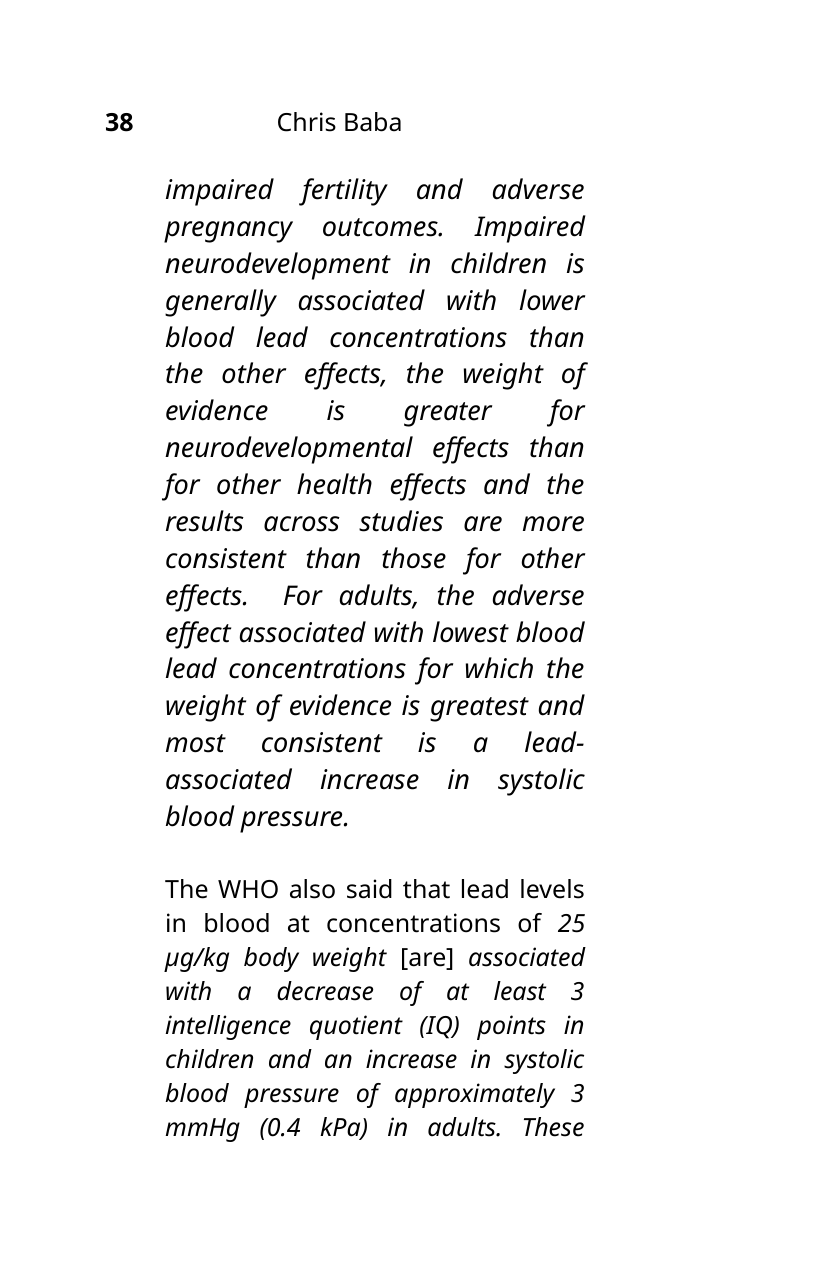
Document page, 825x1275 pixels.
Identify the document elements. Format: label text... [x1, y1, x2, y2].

text The WHO also said that lead levels in blood at concentrations of 25 µg/kg body weight [are] associated with a decrease of at least 3 intelligence quotient (IQ) points in children and an increase in systolic blood pressure of approximately 3 mmHg (0.4 kPa) in adults. These [165, 871, 585, 1144]
text impaired fertility and adverse pregnancy outcomes. Impaired neurodevelopment in children is generally associated with lower blood lead concentrations than the other effects, the weight of evidence is greater for neurodevelopmental effects than for other health effects and the results across studies are more consistent than those for other effects. For adults, the adverse effect associated with lowest blood lead concentrations for which the weight of evidence is greatest and most consistent is a lead-associated increase in systolic blood pressure. [165, 171, 585, 834]
